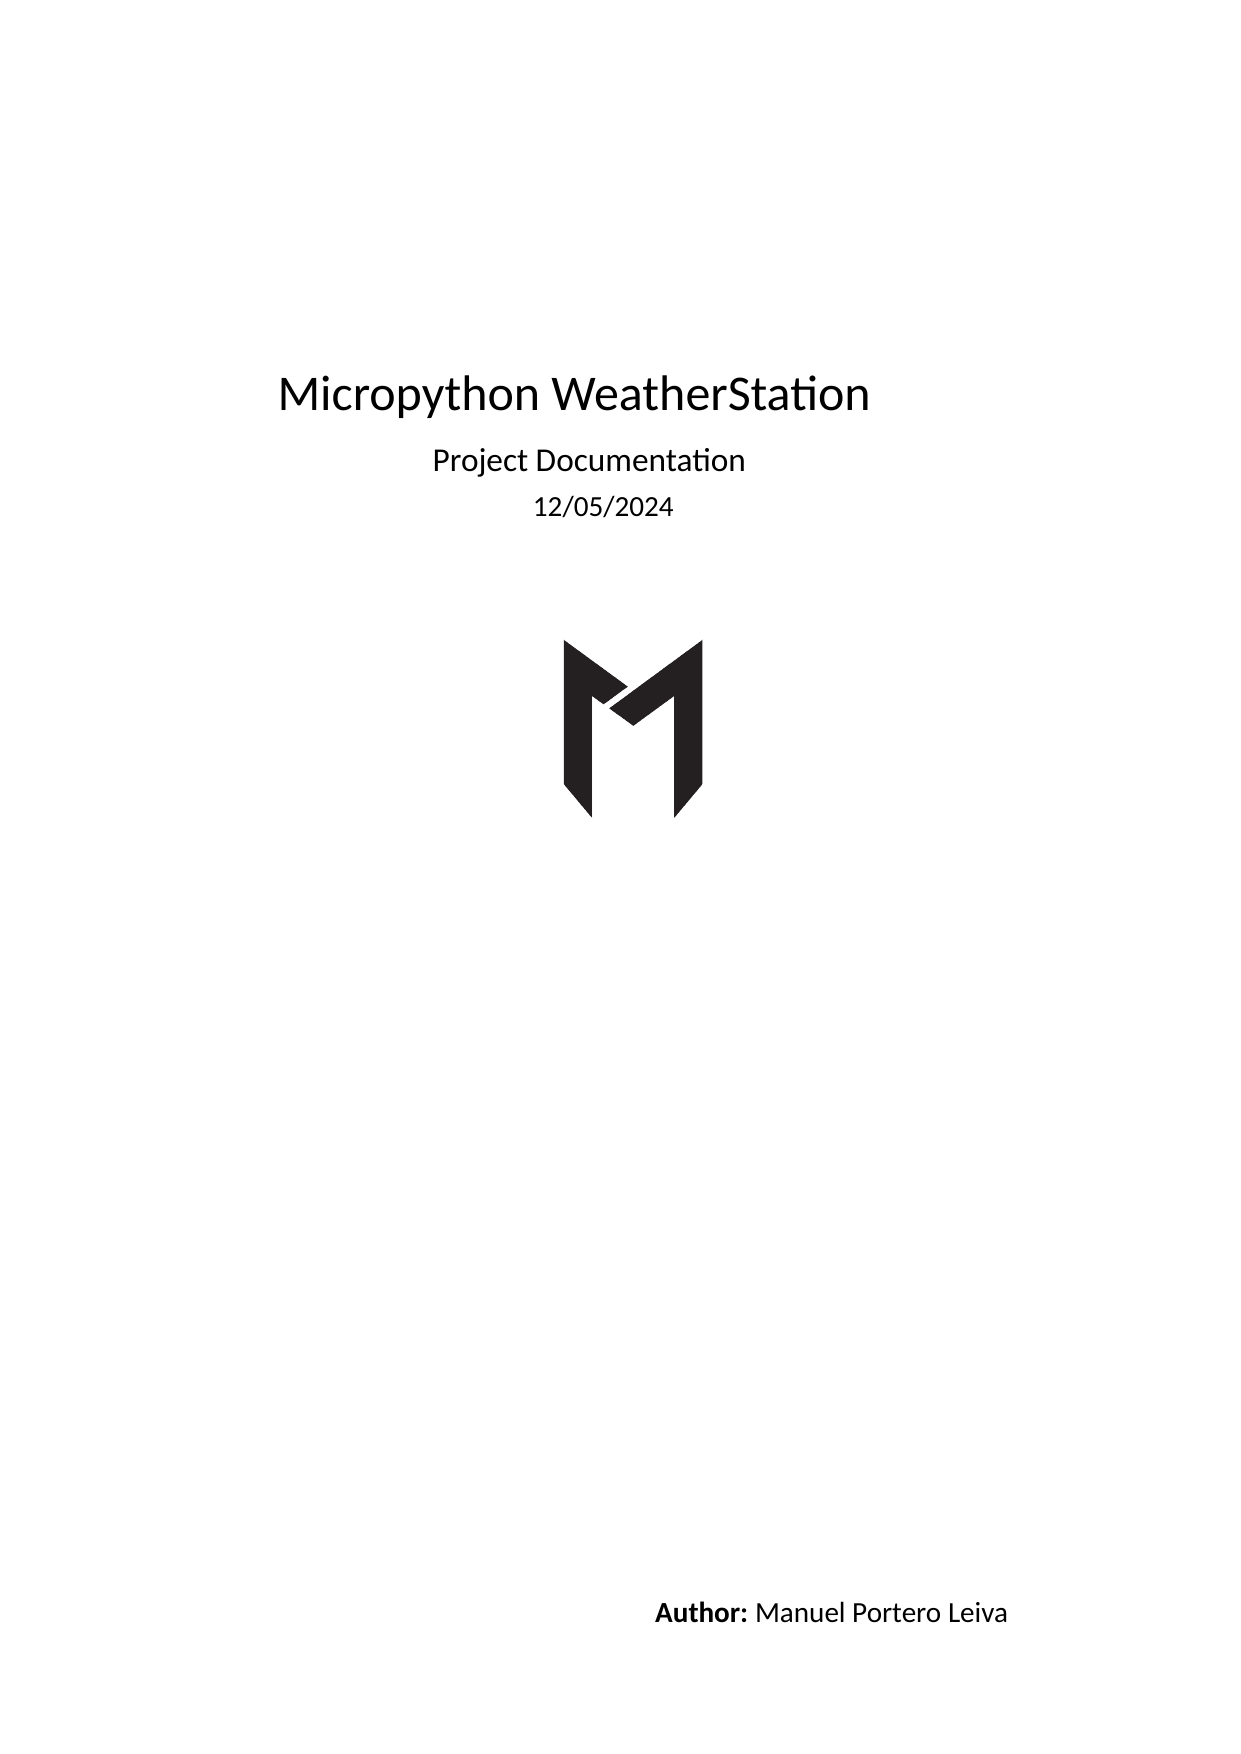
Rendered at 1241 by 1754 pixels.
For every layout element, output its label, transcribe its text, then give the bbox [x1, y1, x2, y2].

text Author: Manuel Portero Leiva [118, 1594, 1122, 1629]
text Micropython WeatherStation [118, 362, 1122, 423]
picture [563, 639, 703, 818]
text Project Documentation [118, 423, 1122, 484]
text 12/05/2024 [118, 484, 1122, 525]
